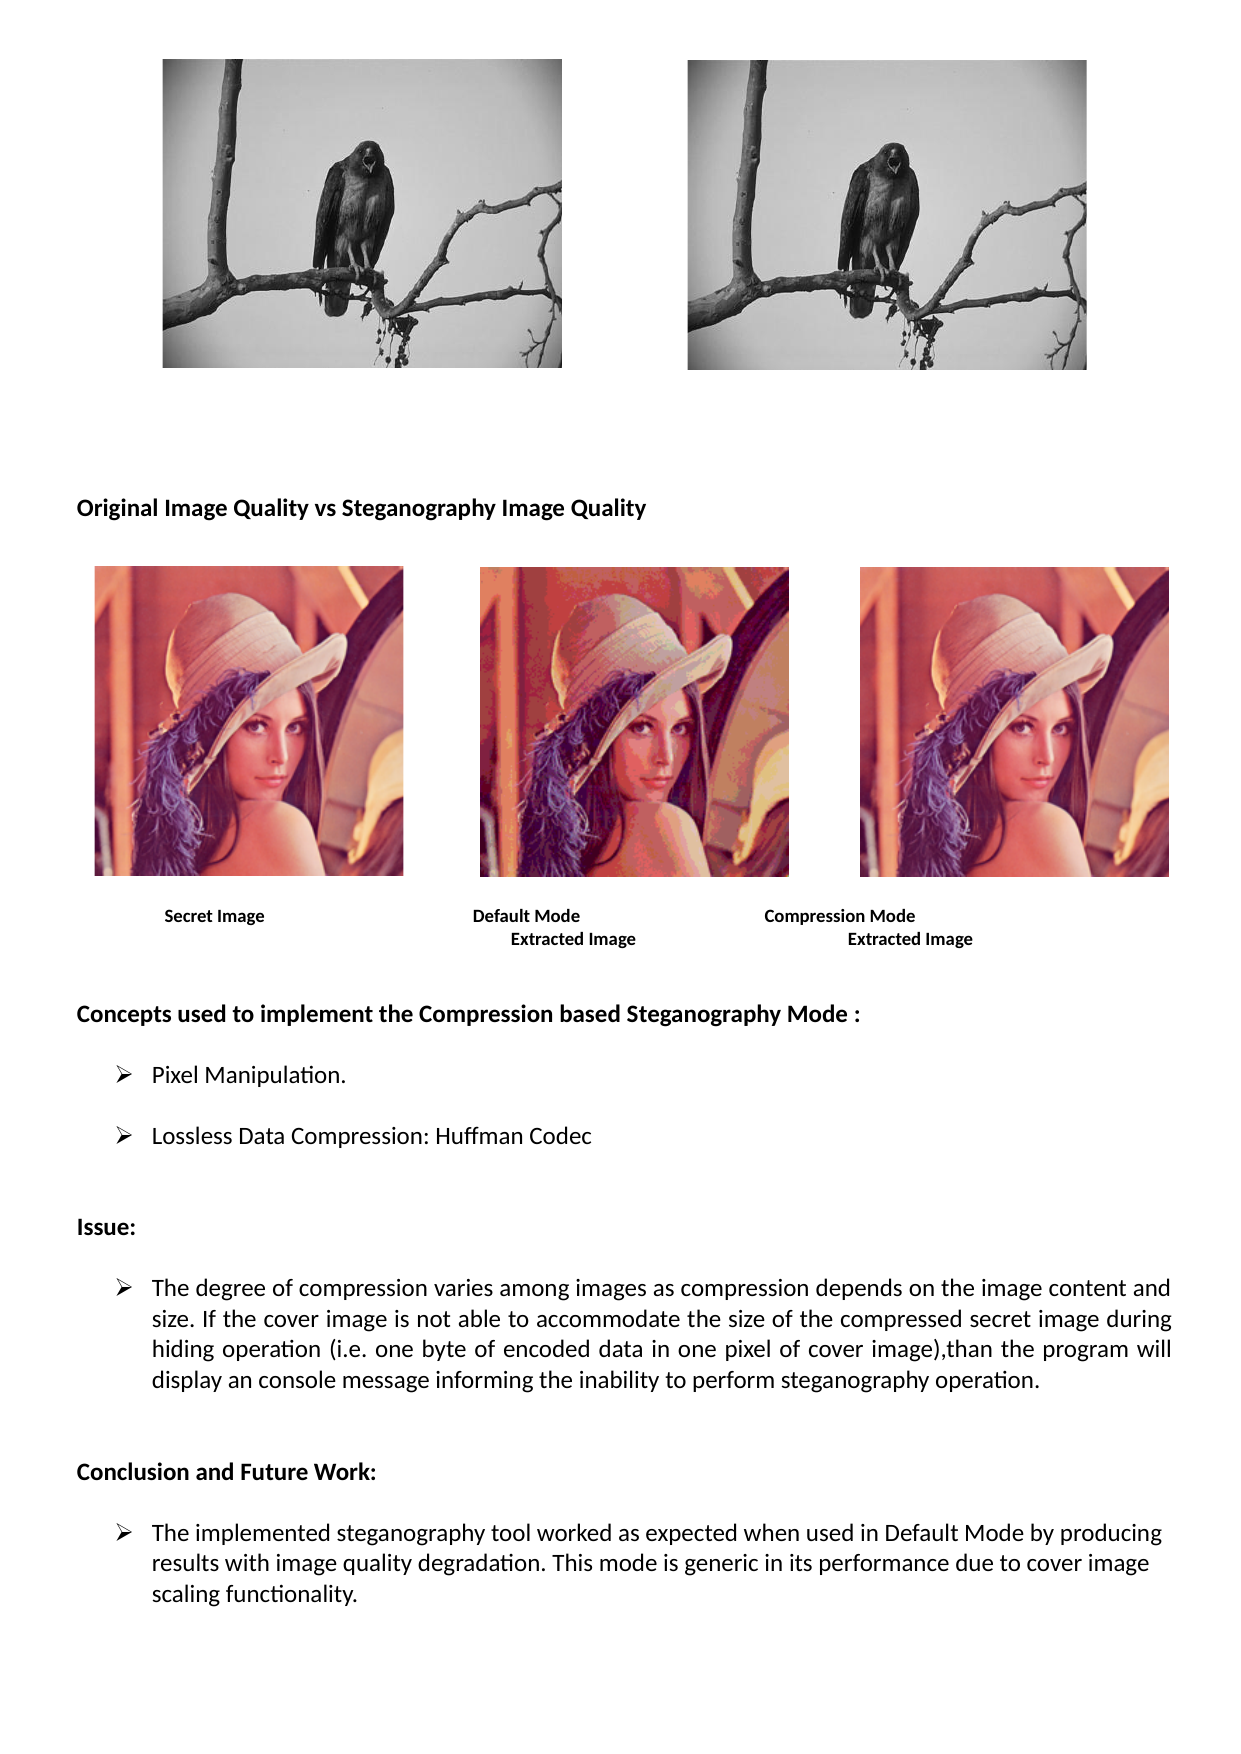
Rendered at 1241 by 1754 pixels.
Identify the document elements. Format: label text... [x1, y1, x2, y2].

picture [480, 567, 789, 877]
text Concepts used to implement the Compression based Steganography Mode : [77, 998, 1173, 1028]
list The implemented steganography tool worked as expected when used in Default Mode by producing results with image quality degradation. This mode is generic in its performance due to cover image scaling functionality. [114, 1517, 1173, 1608]
text Original Image Quality vs Steganography Image Quality [77, 492, 1173, 522]
text Secret Image Default Mode Compression Mode [77, 904, 1173, 927]
list Lossless Data Compression: Huffman Codec [114, 1120, 1173, 1151]
picture [687, 60, 1087, 370]
text Extracted Image Extracted Image [77, 927, 1173, 972]
picture [860, 567, 1169, 877]
text Issue: [77, 1212, 1173, 1242]
picture [94, 566, 404, 876]
picture [162, 59, 562, 368]
text Conclusion and Future Work: [77, 1456, 1173, 1486]
list The degree of compression varies among images as compression depends on the image content and size. If the cover image is not able to accommodate the size of the compressed secret image during hiding operation (i.e. one byte of encoded data in one pixel of cover image),than the program will display an console message informing the inability to perform steganography operation. [114, 1273, 1173, 1395]
list Pixel Manipulation. [114, 1059, 1173, 1089]
